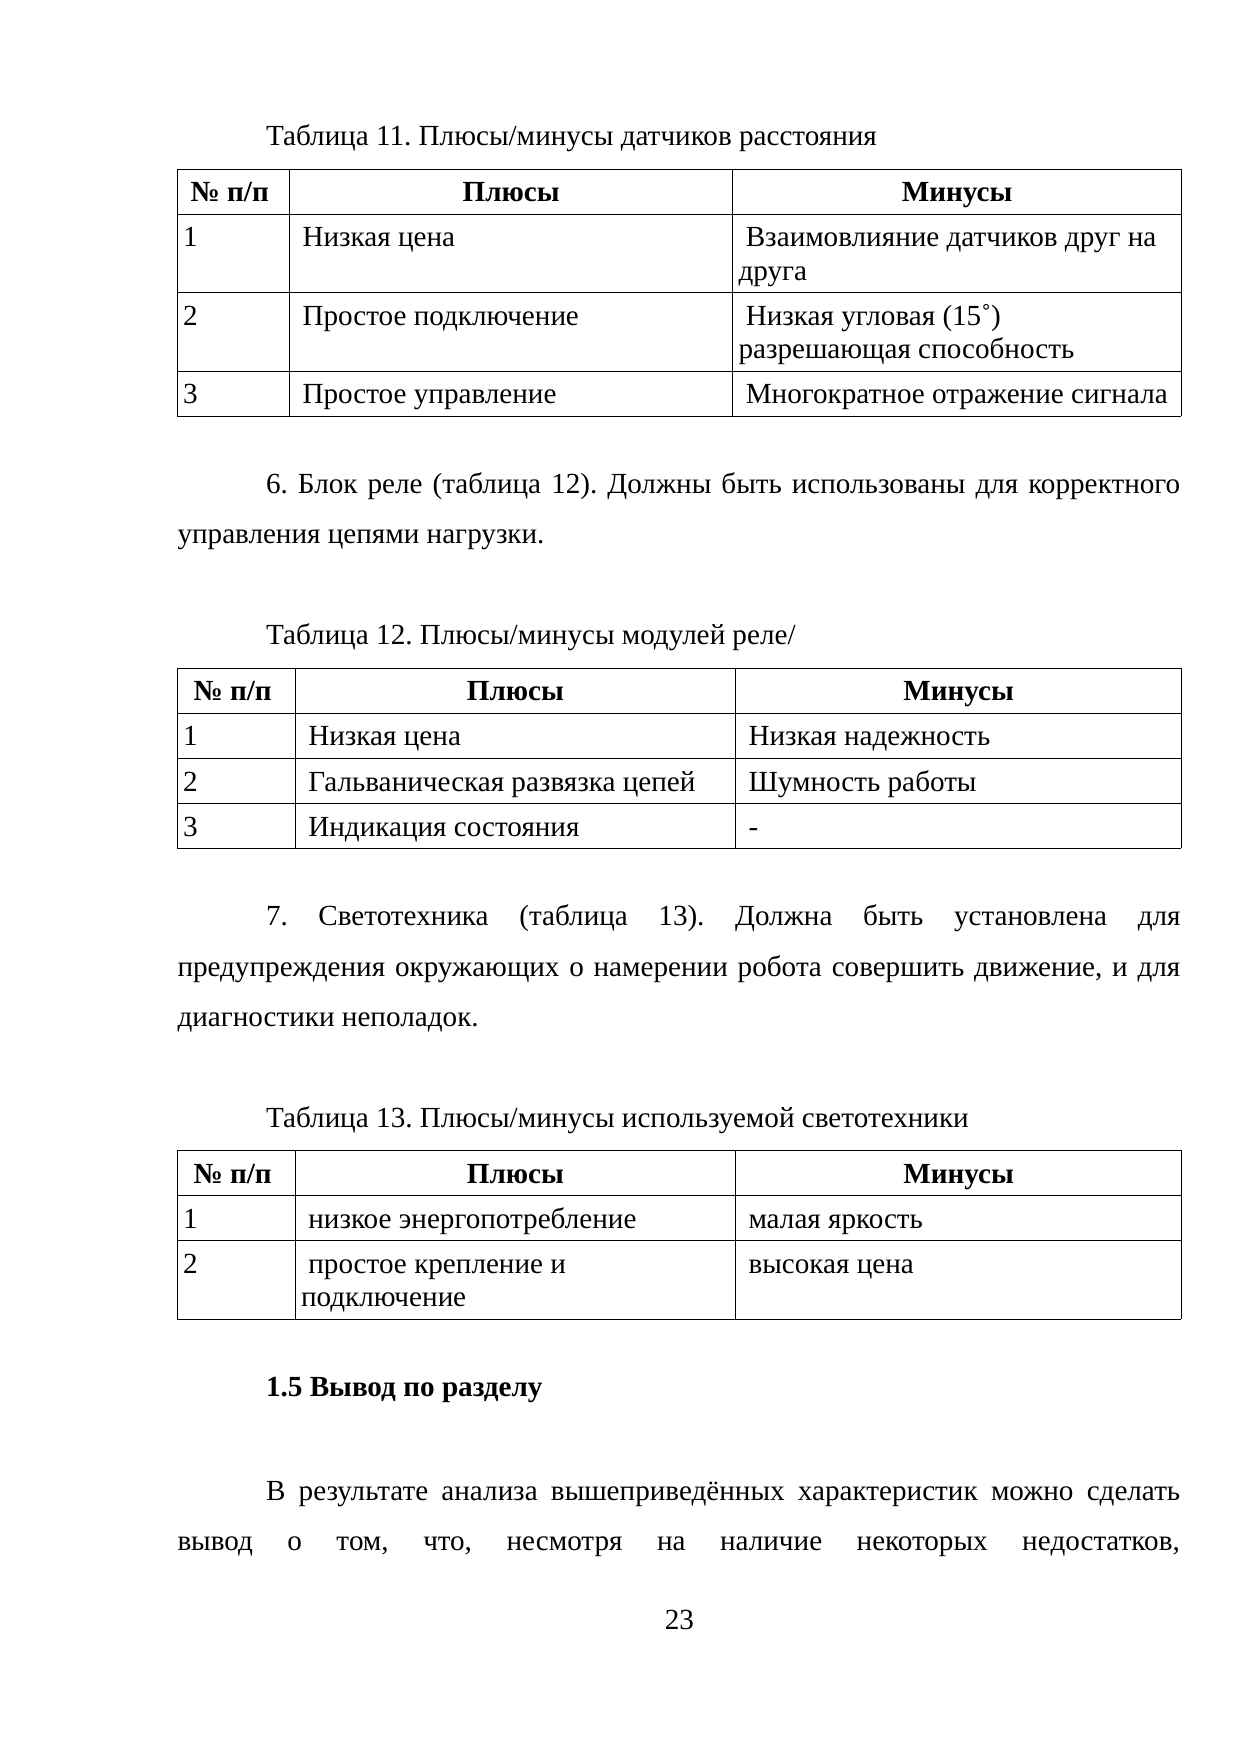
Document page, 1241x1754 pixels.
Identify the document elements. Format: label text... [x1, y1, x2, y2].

table_header Минусы [733, 170, 1181, 213]
table_cell Шумность работы [736, 759, 1181, 803]
table_cell Взаимовлияние датчиков друг на друга [733, 215, 1181, 292]
table_cell простое крепление и подключение [296, 1241, 735, 1319]
table_header Минусы [736, 1151, 1181, 1195]
table_cell Простое подключение [290, 293, 732, 371]
table_cell низкое энергопотребление [296, 1196, 735, 1240]
table_header № п/п [178, 170, 289, 213]
text 6. Блок реле (таблица 12). Должны быть использованы для корректного управления цепями нагрузки. [177, 466, 1181, 550]
table_cell Индикация состояния [296, 804, 735, 848]
table_header Плюсы [296, 1151, 735, 1195]
table_cell Низкая цена [290, 215, 732, 292]
text Таблица 12. Плюсы/минусы модулей реле/ [177, 617, 1181, 651]
table_cell высокая цена [736, 1241, 1181, 1319]
table_cell 2 [178, 1241, 295, 1319]
table_header № п/п [178, 1151, 295, 1195]
table_cell Низкая угловая (15˚) разрешающая способность [733, 293, 1181, 371]
table_cell Низкая цена [296, 714, 735, 758]
table_cell 1 [178, 215, 289, 292]
table_cell 2 [178, 293, 289, 371]
table_cell 2 [178, 759, 295, 803]
table_header Минусы [736, 669, 1181, 713]
table_header Плюсы [290, 170, 732, 213]
table_cell Гальваническая развязка цепей [296, 759, 735, 803]
table_cell 1 [178, 714, 295, 758]
text В результате анализа вышеприведённых характеристик можно сделать вывод о том, что, несмотря на наличие некоторых недостатков, [177, 1473, 1181, 1557]
subtitle 1.5 Вывод по разделу [177, 1369, 1181, 1403]
table_cell 1 [178, 1196, 295, 1240]
text Таблица 11. Плюсы/минусы датчиков расстояния [177, 118, 1181, 152]
text 7. Светотехника (таблица 13). Должна быть установлена для предупреждения окружающих о намерении робота совершить движение, и для диагностики неполадок. [177, 898, 1181, 1033]
table_cell 3 [178, 372, 289, 416]
table_cell Низкая надежность [736, 714, 1181, 758]
table_cell 3 [178, 804, 295, 848]
table_cell - [736, 804, 1181, 848]
text Таблица 13. Плюсы/минусы используемой светотехники [177, 1100, 1181, 1133]
table_cell Простое управление [290, 372, 732, 416]
table_cell малая яркость [736, 1196, 1181, 1240]
table_header № п/п [178, 669, 295, 713]
table_cell Многократное отражение сигнала [733, 372, 1181, 416]
table_header Плюсы [296, 669, 735, 713]
